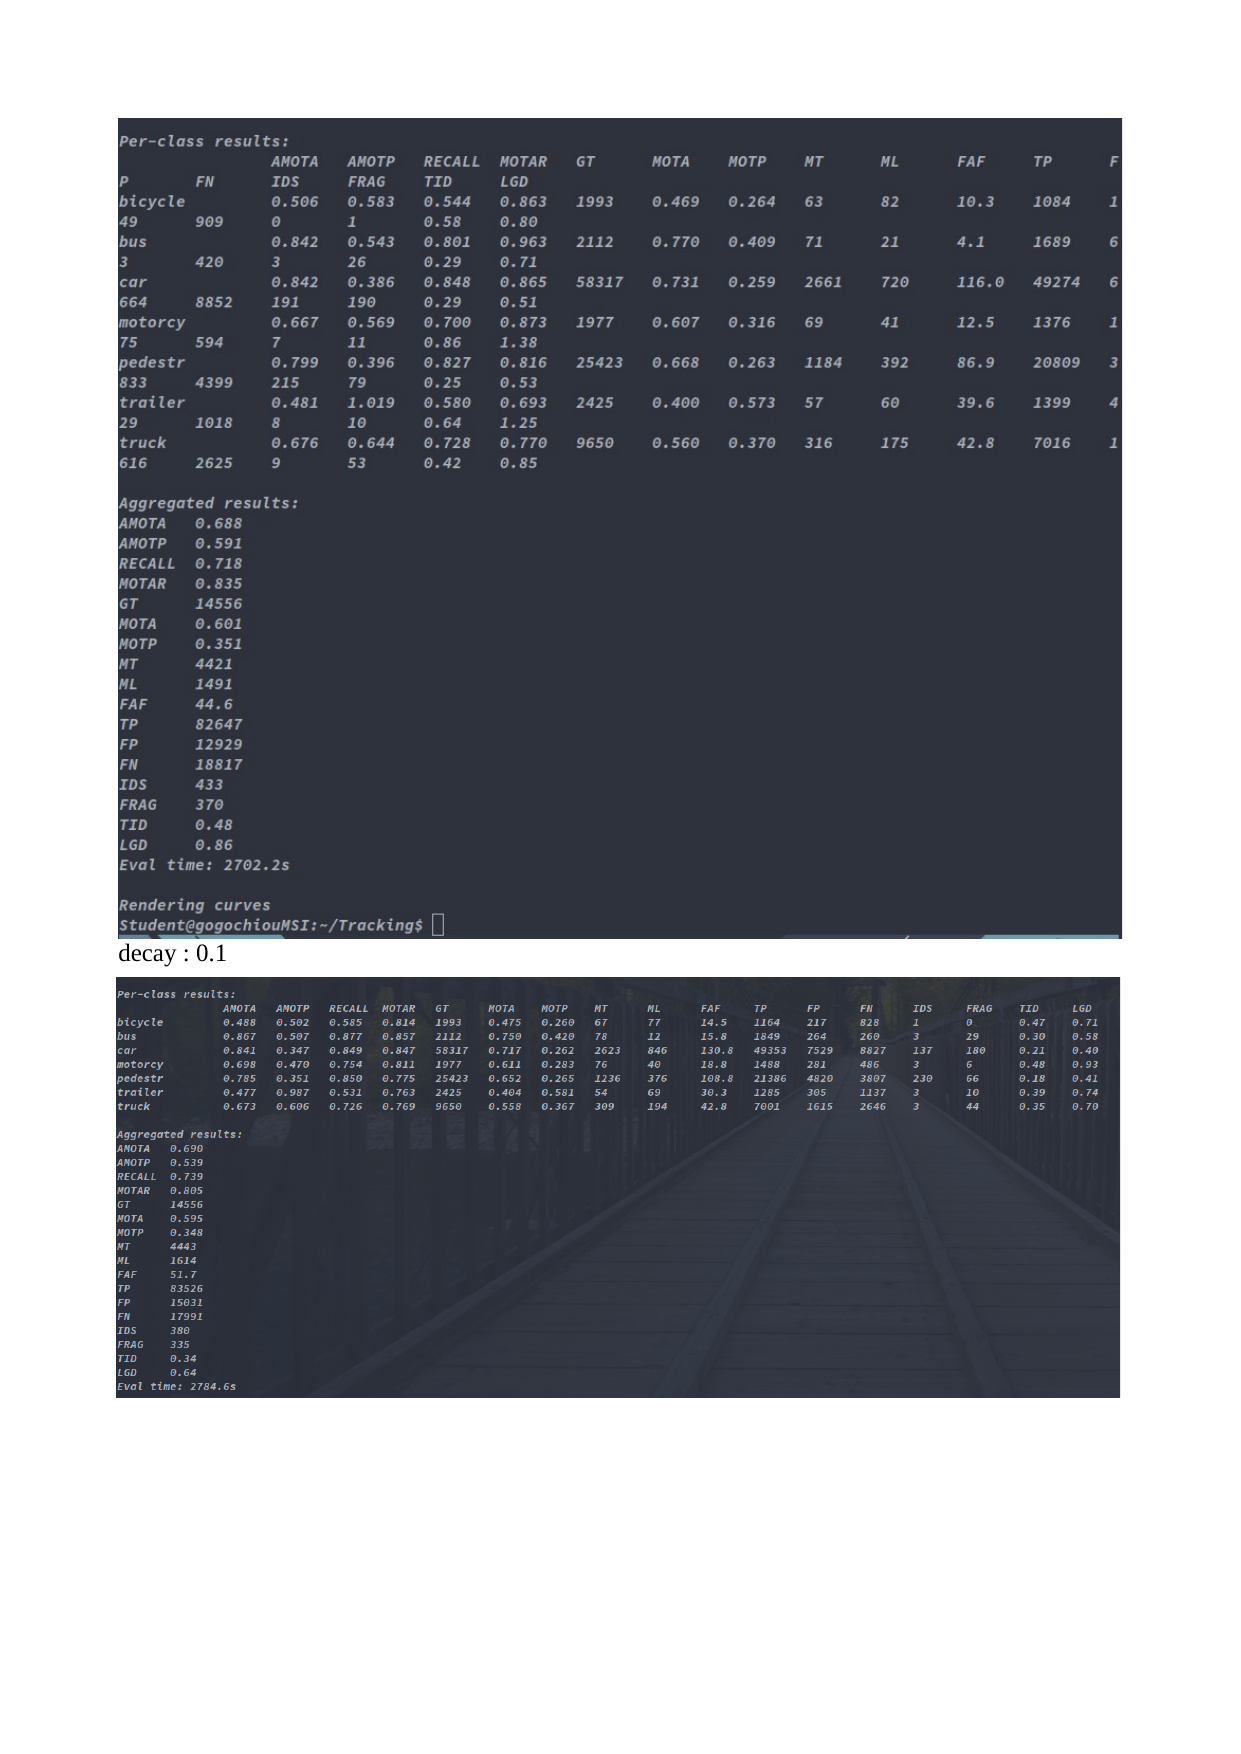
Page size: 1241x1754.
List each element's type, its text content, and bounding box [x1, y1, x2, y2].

picture [118, 118, 1123, 939]
picture [116, 977, 1121, 1398]
text decay : 0.1 [118, 939, 1122, 967]
